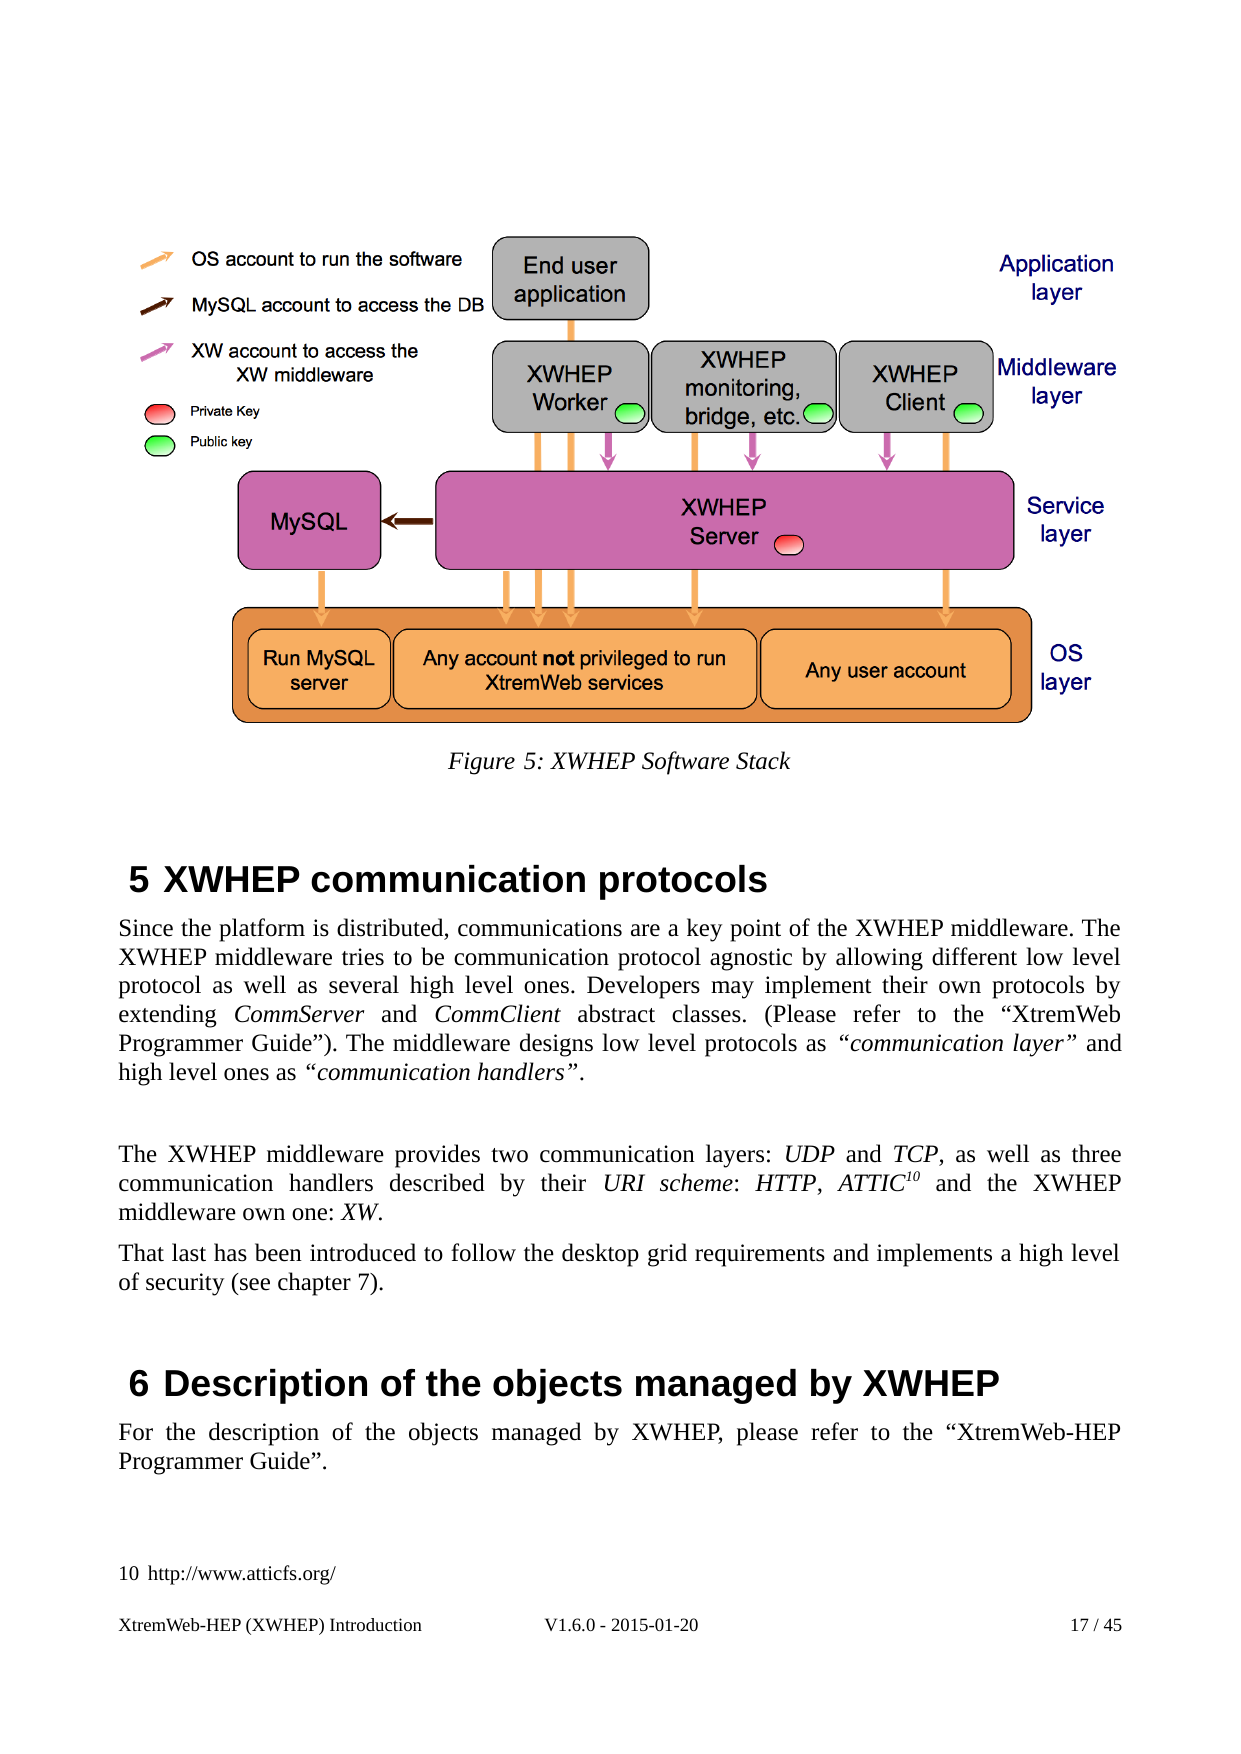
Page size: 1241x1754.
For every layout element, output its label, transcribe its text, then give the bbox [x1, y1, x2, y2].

text http://www.atticfs.org/ [118, 1561, 1122, 1585]
text The XWHEP middleware provides two communication layers: UDP and TCP, as well as three communication handlers described by their URI scheme: HTTP, ATTIC and the XWHEP middleware own one: XW. [118, 1139, 1122, 1225]
text Figure 5: XWHEP Software Stack [118, 746, 1122, 775]
text That last has been introduced to follow the desktop grid requirements and implements a high level of security (see chapter 7). [118, 1238, 1122, 1295]
text For the description of the objects managed by XWHEP, please refer to the “XtremWeb-HEP Programmer Guide”. [118, 1417, 1122, 1475]
picture [118, 213, 1123, 746]
subtitle Description of the objects managed by XWHEP [118, 1362, 1122, 1405]
text Since the platform is distributed, communications are a key point of the XWHEP middleware. The XWHEP middleware tries to be communication protocol agnostic by allowing different low level protocol as well as several high level ones. Developers may implement their own protocols by extending CommServer and CommClient abstract classes. (Please refer to the “XtremWeb Programmer Guide”). The middleware designs low level protocols as “communication layer” and high level ones as “communication handlers”. [118, 913, 1122, 1085]
subtitle XWHEP communication protocols [118, 857, 1122, 900]
